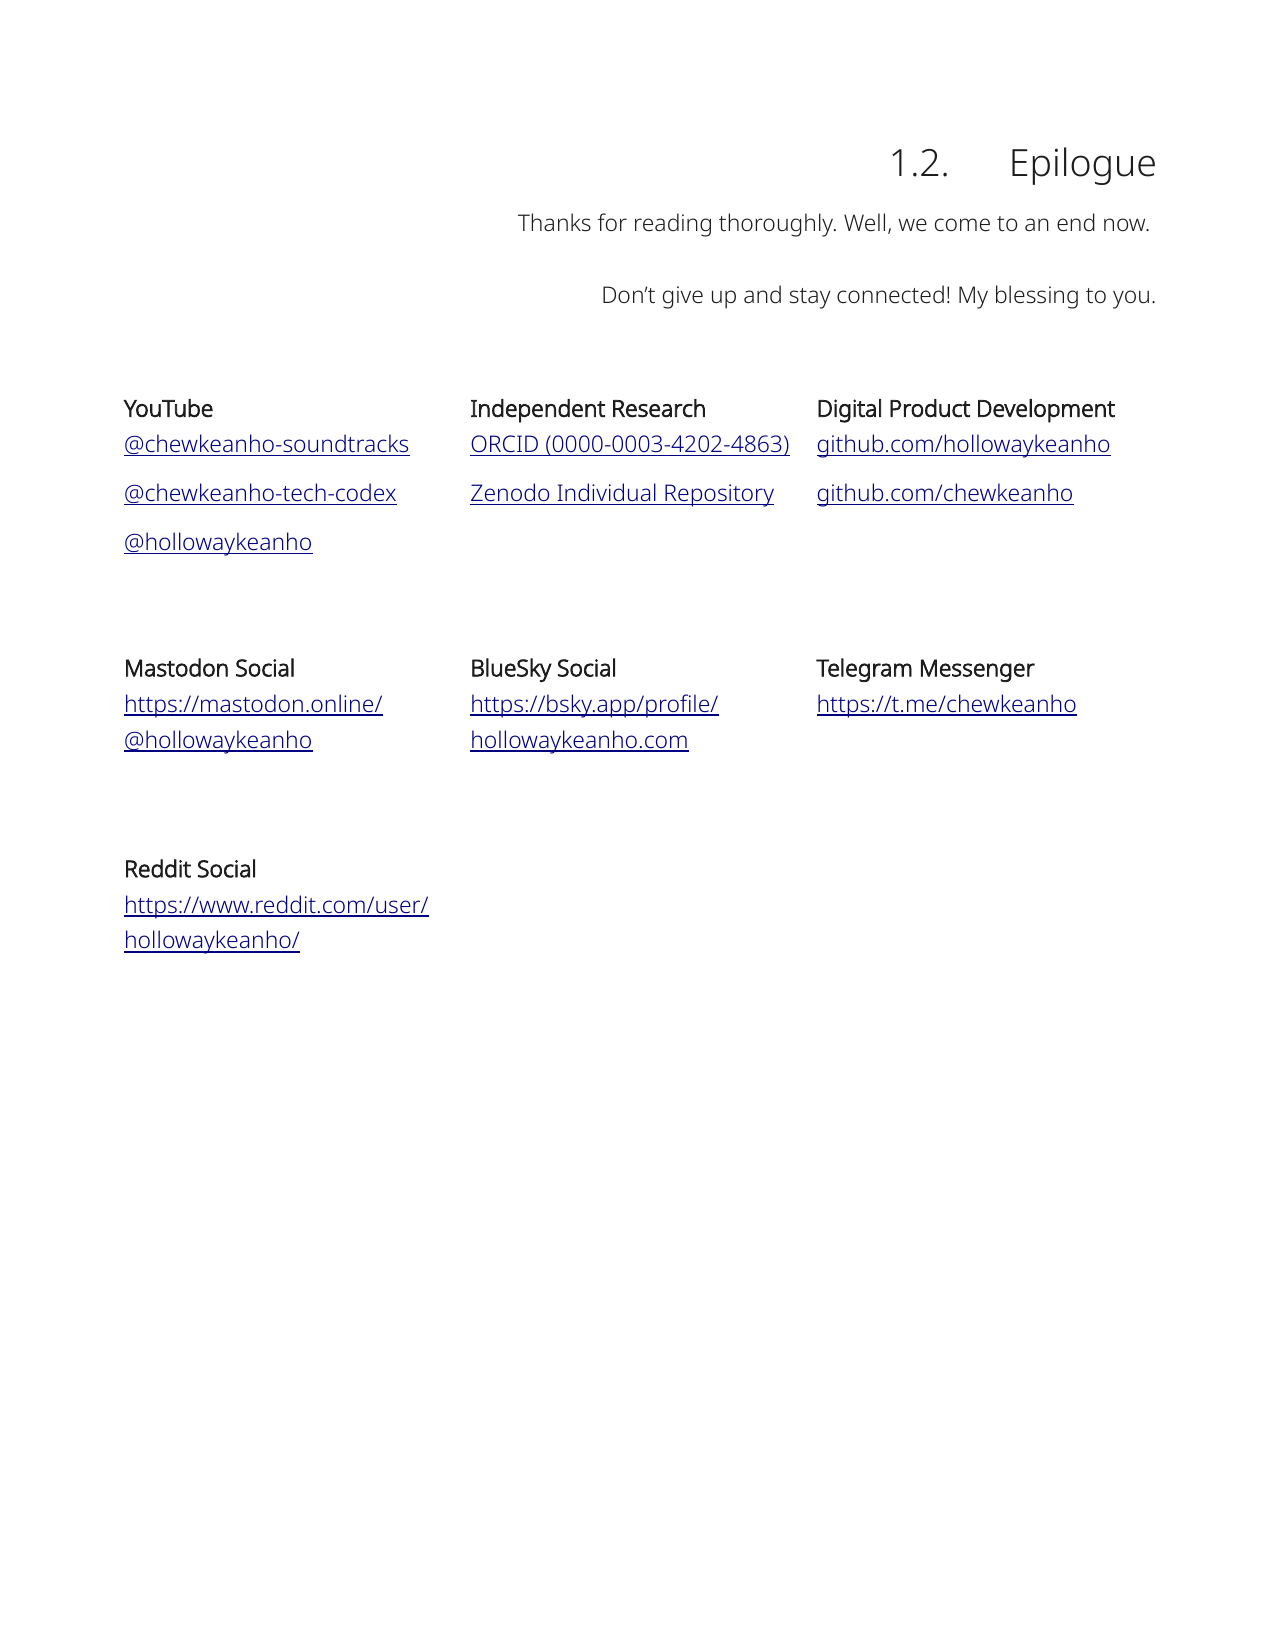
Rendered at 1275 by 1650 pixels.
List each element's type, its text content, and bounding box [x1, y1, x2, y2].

table_cell [811, 764, 1157, 847]
table_cell [118, 599, 464, 646]
table_cell [811, 599, 1157, 646]
table_cell Telegram Messenger https://t.me/chewkeanho [811, 646, 1157, 764]
table_cell BlueSky Social https://bsky.app/profile/hollowaykeanho.com [464, 646, 811, 764]
text Thanks for reading thoroughly. Well, we come to an end now. [118, 207, 1157, 238]
table_cell [811, 847, 1157, 965]
table_header Independent Research ORCID (0000-0003-4202-4863) Zenodo Individual Repository [464, 386, 811, 599]
table_cell [464, 599, 811, 646]
table_cell [464, 847, 811, 965]
table_cell [464, 764, 811, 847]
subtitle Epilogue [118, 136, 1157, 187]
table_header Digital Product Development github.com/hollowaykeanho github.com/chewkeanho [811, 386, 1157, 599]
table_cell Reddit Social https://www.reddit.com/user/hollowaykeanho/ [118, 847, 464, 965]
table_cell [118, 764, 464, 847]
table_header YouTube @chewkeanho-soundtracks @chewkeanho-tech-codex @hollowaykeanho [118, 386, 464, 599]
text Don’t give up and stay connected! My blessing to you. [118, 279, 1157, 310]
table_cell Mastodon Social https://mastodon.online/@hollowaykeanho [118, 646, 464, 764]
